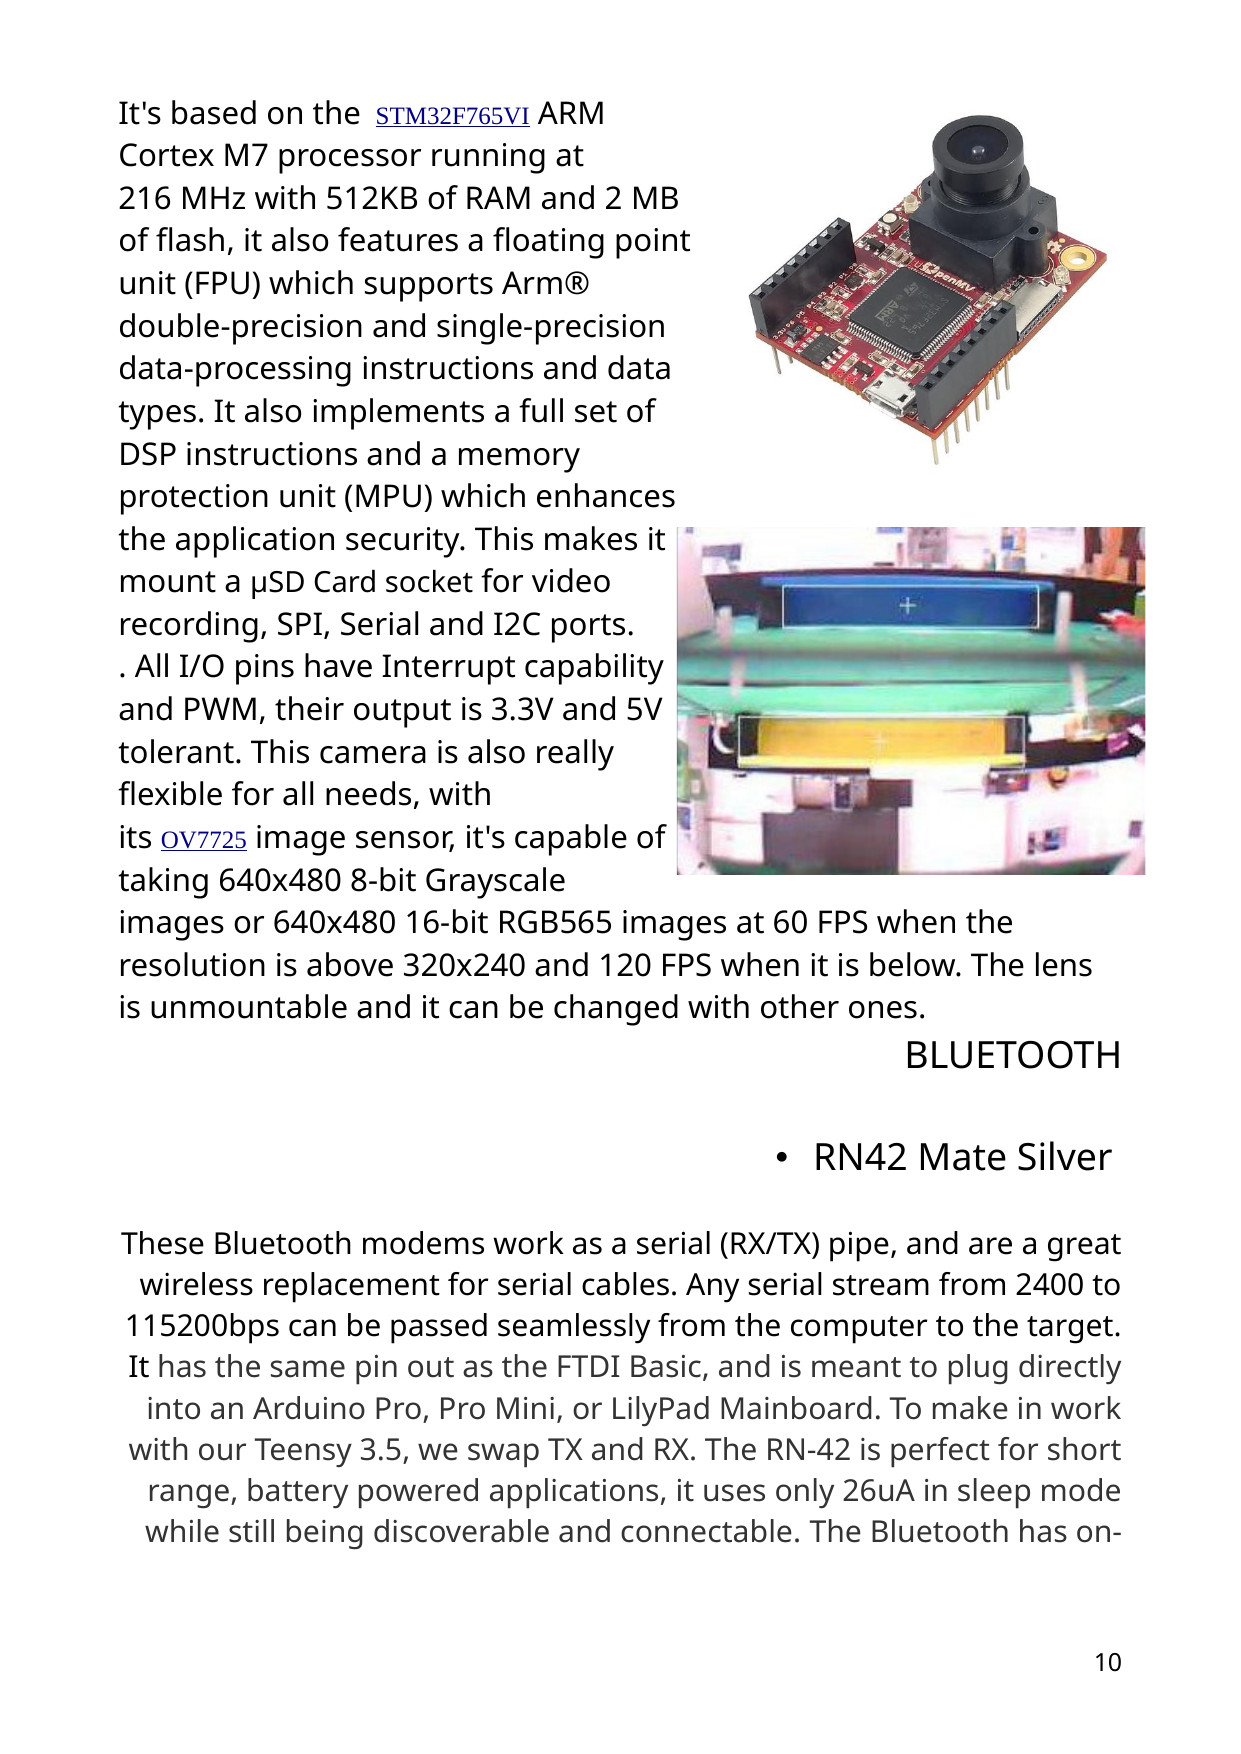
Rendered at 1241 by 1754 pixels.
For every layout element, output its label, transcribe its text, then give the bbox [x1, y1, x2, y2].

picture [726, 90, 1129, 489]
picture [676, 527, 1146, 875]
text BLUETOOTH [118, 1028, 1122, 1079]
text It's based on the STM32F765VI ARM Cortex M7 processor running at 216 MHz with 512KB of RAM and 2 MB of flash, it also features a floating point unit (FPU) which supports Arm® double-precision and single-precision data-processing instructions and data types. It also implements a full set of DSP instructions and a memory protection unit (MPU) which enhances the application security. This makes it mount a μSD Card socket for video recording, SPI, Serial and I2C ports. [118, 91, 1122, 644]
list RN42 Mate Silver [156, 1130, 1122, 1181]
text These Bluetooth modems work as a serial (RX/TX) pipe, and are a great wireless replacement for serial cables. Any serial stream from 2400 to 115200bps can be passed seamlessly from the computer to the target. It has the same pin out as the FTDI Basic, and is meant to plug directly into an Arduino Pro, Pro Mini, or LilyPad Mainboard. To make in work with our Teensy 3.5, we swap TX and RX. The RN-42 is perfect for short range, battery powered applications, it uses only 26uA in sleep mode while still being discoverable and connectable. The Bluetooth has on- [118, 1222, 1122, 1551]
text . All I/O pins have Interrupt capability and PWM, their output is 3.3V and 5V tolerant. This camera is also really flexible for all needs, with its OV7725 image sensor, it's capable of taking 640x480 8-bit Grayscale images or 640x480 16-bit RGB565 images at 60 FPS when the resolution is above 320x240 and 120 FPS when it is below. The lens is unmountable and it can be changed with other ones. [118, 644, 1122, 1028]
